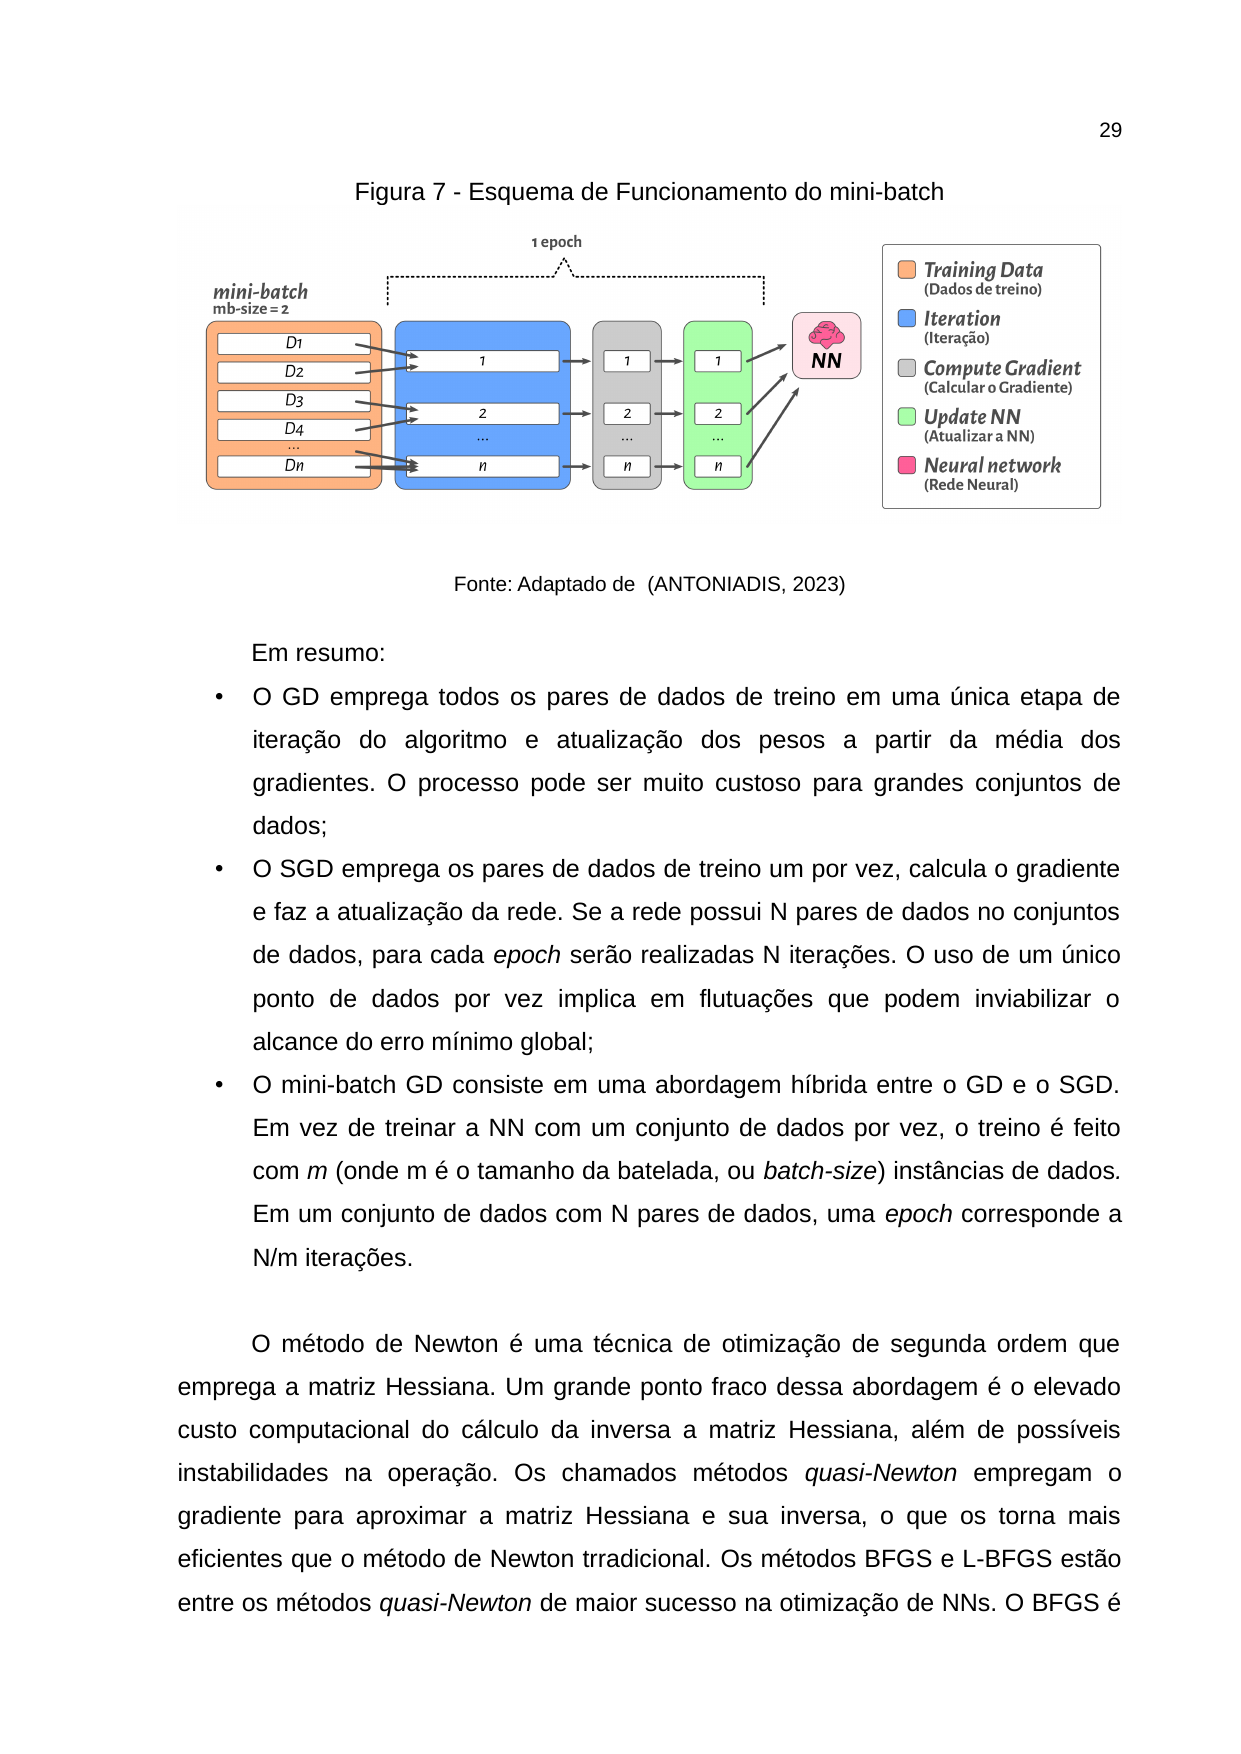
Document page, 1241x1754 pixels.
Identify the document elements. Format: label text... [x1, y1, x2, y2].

text Figura 7 - Esquema de Funcionamento do mini-batch [177, 177, 1122, 205]
picture [177, 205, 1123, 524]
list O GD emprega todos os pares de dados de treino em uma única etapa de iteração do algoritmo e atualização dos pesos a partir da média dos gradientes. O processo pode ser muito custoso para grandes conjuntos de dados; [215, 682, 1122, 840]
list O mini-batch GD consiste em uma abordagem híbrida entre o GD e o SGD. Em vez de treinar a NN com um conjunto de dados por vez, o treino é feito com m (onde m é o tamanho da batelada, ou batch-size) instâncias de dados. Em um conjunto de dados com N pares de dados, uma epoch corresponde a N/m iterações. [215, 1070, 1122, 1271]
list O SGD emprega os pares de dados de treino um por vez, calcula o gradiente e faz a atualização da rede. Se a rede possui N pares de dados no conjuntos de dados, para cada epoch serão realizadas N iterações. O uso de um único ponto de dados por vez implica em flutuações que podem inviabilizar o alcance do erro mínimo global; [215, 854, 1122, 1056]
text O método de Newton é uma técnica de otimização de segunda ordem que emprega a matriz Hessiana. Um grande ponto fraco dessa abordagem é o elevado custo computacional do cálculo da inversa a matriz Hessiana, além de possíveis instabilidades na operação. Os chamados métodos quasi-Newton empregam o gradiente para aproximar a matriz Hessiana e sua inversa, o que os torna mais eficientes que o método de Newton trradicional. Os métodos BFGS e L-BFGS estão entre os métodos quasi-Newton de maior sucesso na otimização de NNs. O BFGS é [177, 1329, 1122, 1616]
text Fonte: Adaptado de (ANTONIADIS, 2023) [177, 571, 1122, 595]
text Em resumo: [177, 638, 1122, 667]
